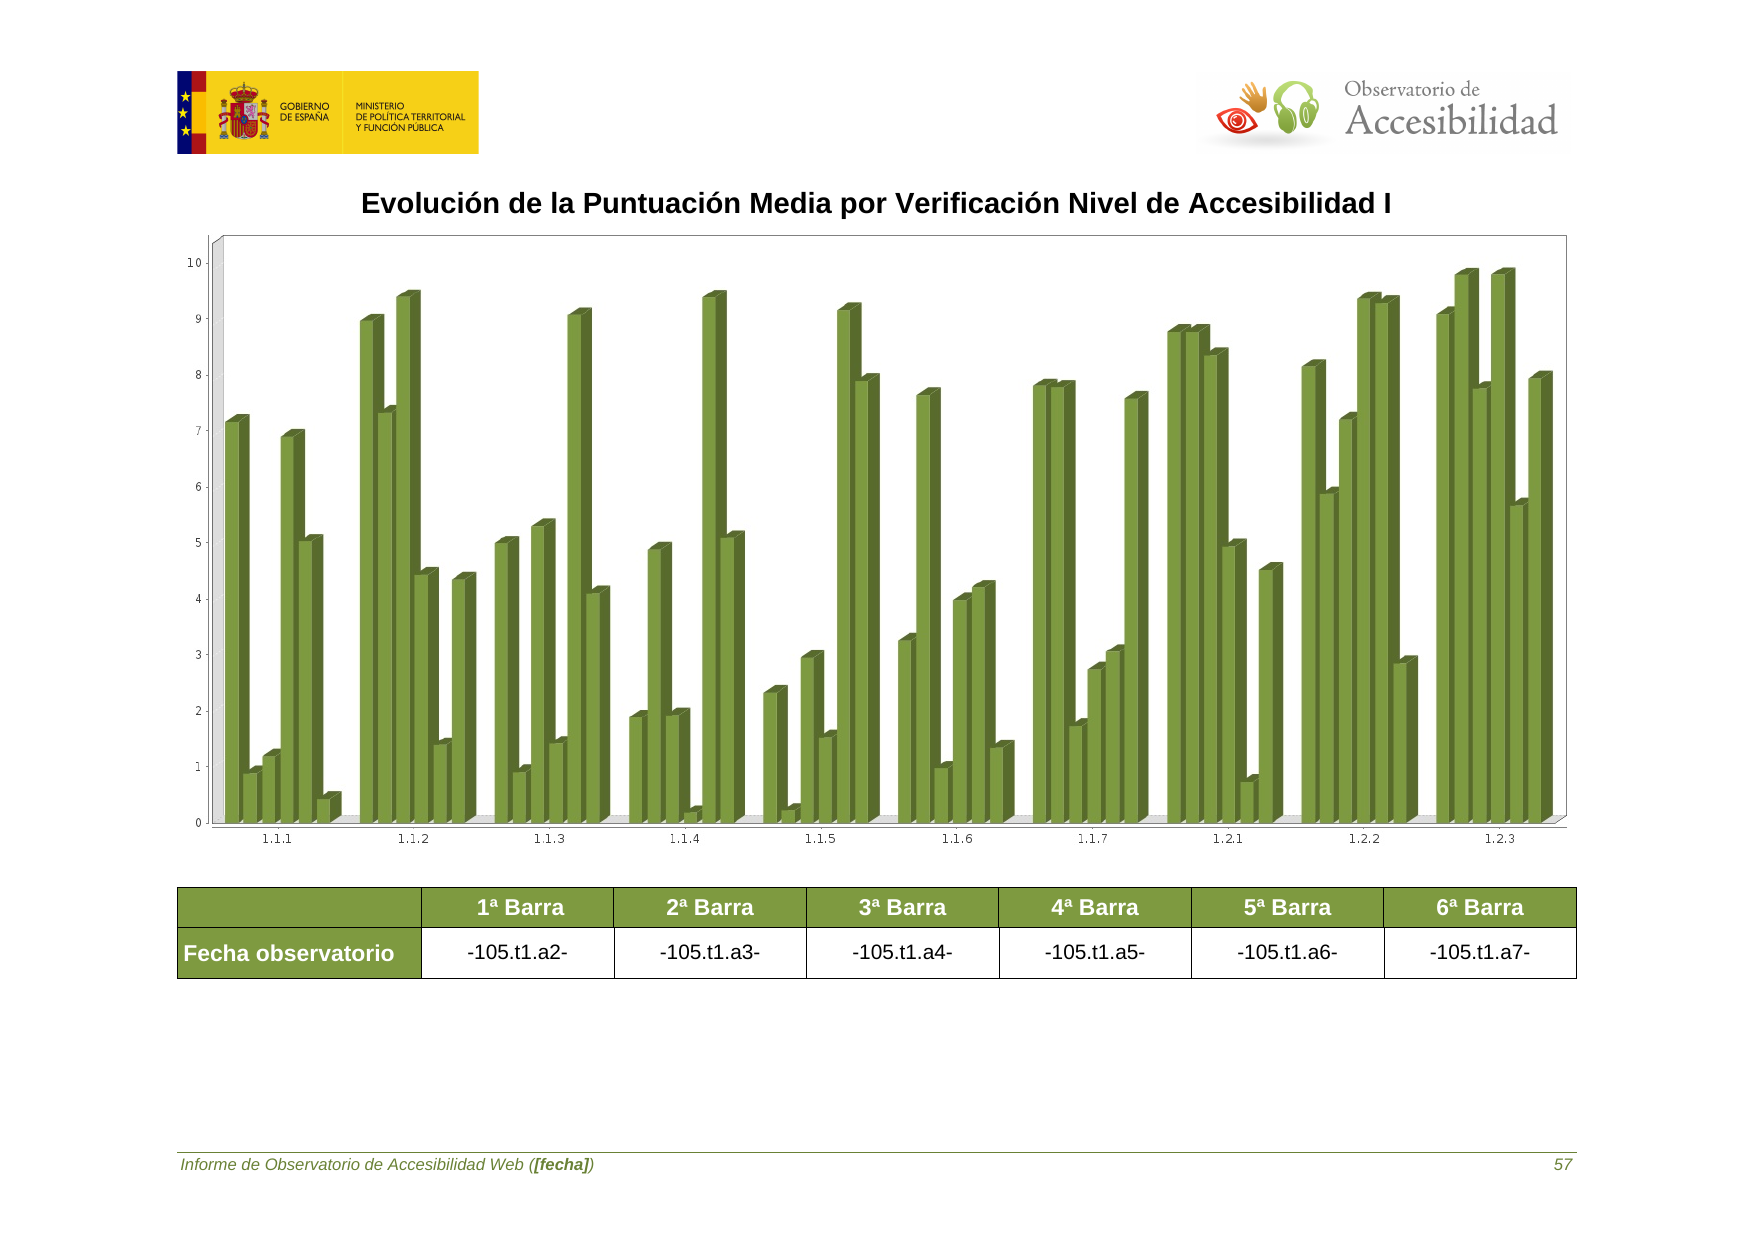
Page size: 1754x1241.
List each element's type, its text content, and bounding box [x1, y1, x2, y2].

table_header 2ª Barra [614, 888, 806, 927]
table_cell -105.t1.a3- [615, 928, 806, 978]
text Evolución de la Puntuación Media por Verificación Nivel de Accesibilidad I [177, 186, 1577, 219]
table_cell -105.t1.a5- [1000, 928, 1191, 978]
picture [177, 225, 1577, 851]
table_header [178, 888, 421, 927]
table_header 3ª Barra [807, 888, 998, 927]
table_cell -105.t1.a6- [1192, 928, 1384, 978]
table_cell -105.t1.a4- [807, 928, 999, 978]
table_header 1ª Barra [422, 888, 613, 927]
table_cell Fecha observatorio [178, 928, 421, 978]
table_cell -105.t1.a7- [1385, 928, 1576, 978]
table_header 4ª Barra [999, 888, 1191, 927]
table_header 5ª Barra [1192, 888, 1383, 927]
table_cell -105.t1.a2- [422, 928, 614, 978]
picture [177, 71, 479, 154]
table_header 6ª Barra [1384, 888, 1576, 927]
picture [1196, 72, 1572, 154]
